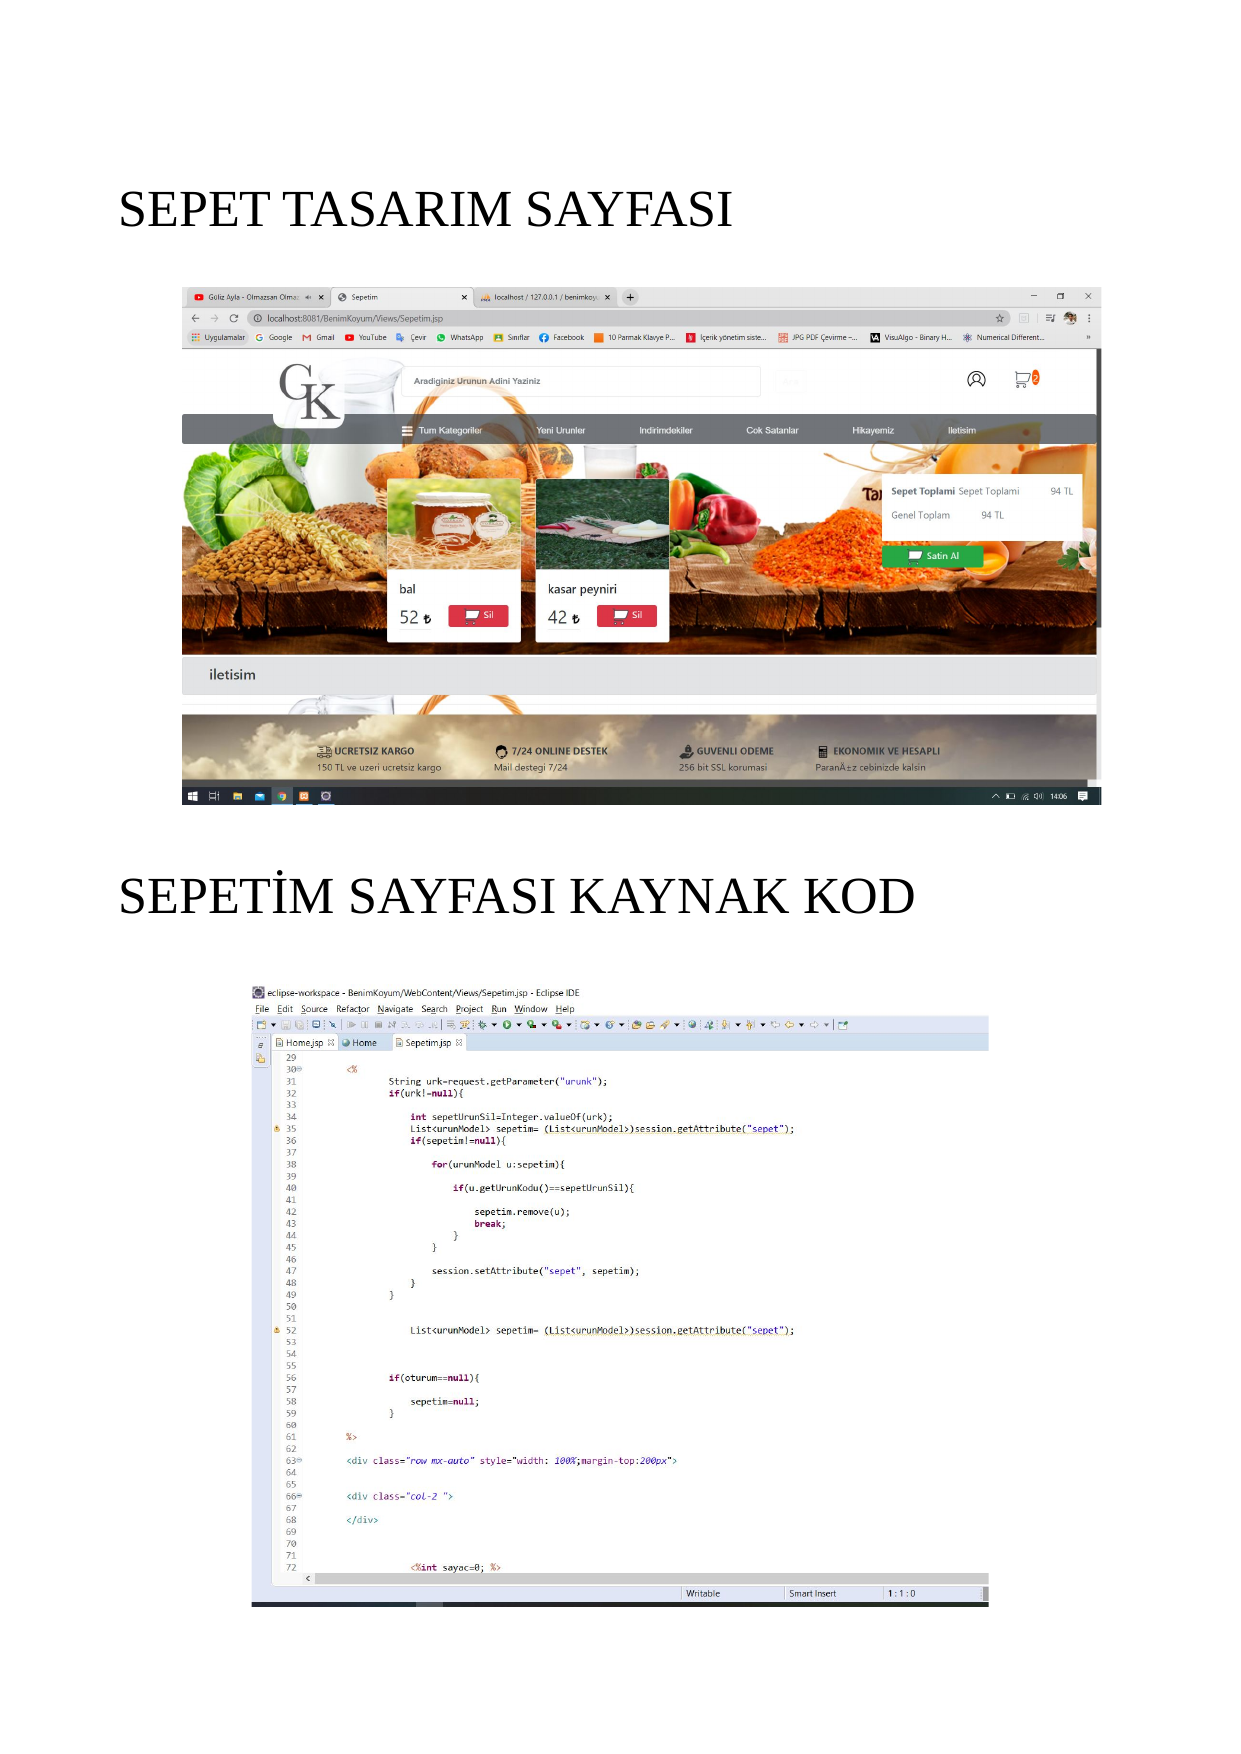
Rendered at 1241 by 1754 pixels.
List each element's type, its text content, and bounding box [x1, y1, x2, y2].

text SEPET TASARIM SAYFASI [118, 178, 1122, 238]
picture [251, 984, 989, 1607]
picture [182, 287, 1102, 805]
text SEPETİM SAYFASI KAYNAK KOD [118, 864, 1122, 924]
